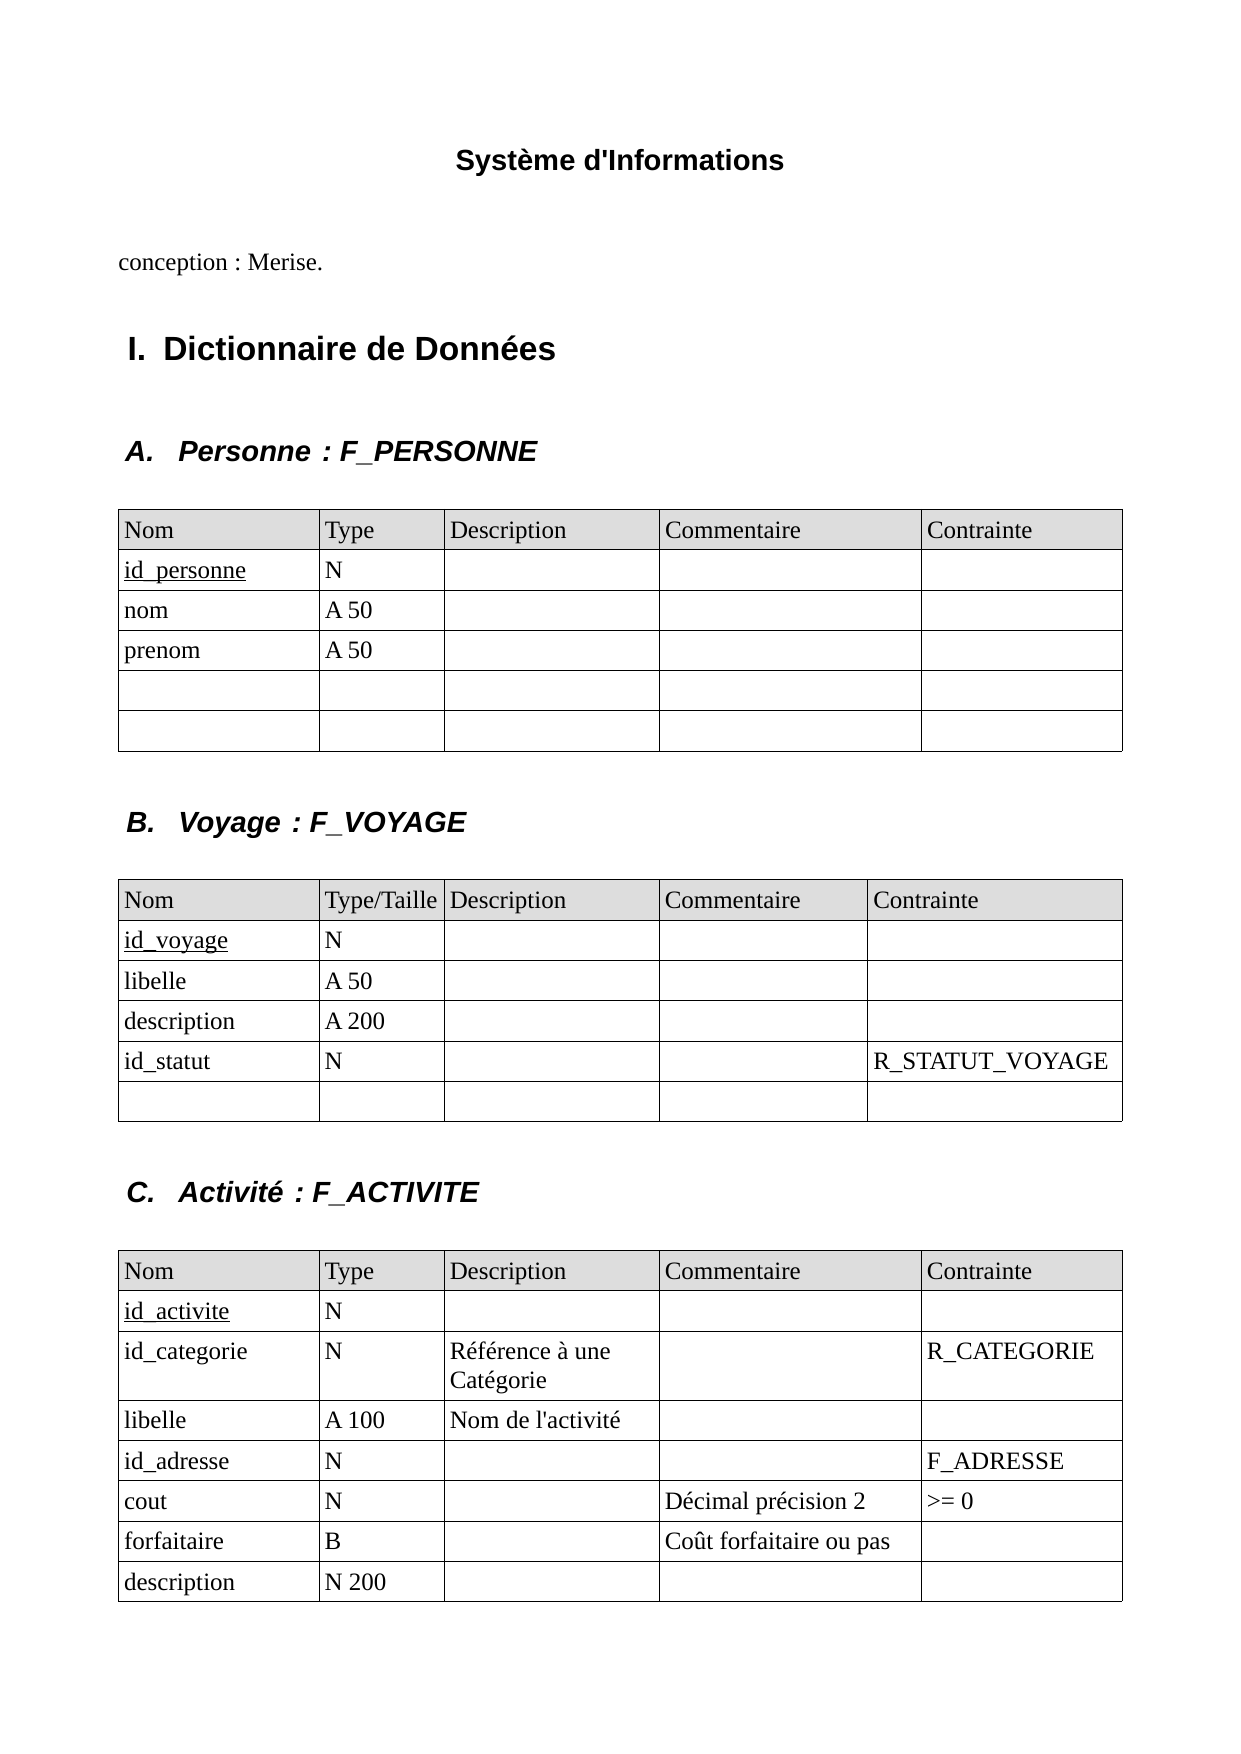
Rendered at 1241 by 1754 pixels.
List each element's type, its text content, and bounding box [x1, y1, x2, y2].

table_cell libelle [119, 1401, 319, 1440]
table_cell [922, 711, 1122, 751]
table_cell [660, 1291, 921, 1331]
table_header Type [320, 510, 444, 549]
table_cell Coût forfaitaire ou pas [660, 1522, 921, 1561]
table_header Description [445, 510, 659, 549]
table_cell [445, 591, 659, 630]
table_header Description [445, 880, 659, 920]
table_header Description [445, 1251, 659, 1290]
table_cell [445, 550, 659, 589]
table_cell N [320, 1042, 444, 1081]
table_cell N [320, 550, 444, 589]
table_cell N [320, 1291, 444, 1331]
table_cell [660, 1562, 921, 1601]
table_cell [660, 1332, 921, 1399]
table_cell [445, 711, 659, 751]
table_cell >= 0 [922, 1481, 1122, 1521]
table_cell description [119, 1001, 319, 1041]
table_cell [320, 671, 444, 710]
subtitle Personne : F_PERSONNE [118, 434, 1122, 468]
table_cell [660, 1042, 867, 1081]
table_cell [922, 671, 1122, 710]
table_cell [445, 631, 659, 670]
table_header Type/Taille [320, 880, 444, 920]
table_cell N [320, 921, 444, 960]
table_cell [119, 711, 319, 751]
table_cell N 200 [320, 1562, 444, 1601]
table_cell A 50 [320, 591, 444, 630]
table_cell F_ADRESSE [922, 1441, 1122, 1480]
table_cell [445, 961, 659, 1000]
table_cell R_CATEGORIE [922, 1332, 1122, 1399]
table_cell Nom de l'activité [445, 1401, 659, 1440]
table_cell [660, 550, 921, 589]
table_cell cout [119, 1481, 319, 1521]
table_cell [660, 711, 921, 751]
table_cell [868, 921, 1122, 960]
table_cell prenom [119, 631, 319, 670]
text conception : Merise. [118, 247, 1122, 275]
table_header Nom [119, 1251, 319, 1290]
table_cell [660, 671, 921, 710]
table_cell [922, 1562, 1122, 1601]
table_cell [922, 631, 1122, 670]
table_cell [922, 1401, 1122, 1440]
table_cell R_STATUT_VOYAGE [868, 1042, 1122, 1081]
subtitle Voyage : F_VOYAGE [118, 804, 1122, 838]
table_cell [660, 591, 921, 630]
table_header Commentaire [660, 880, 867, 920]
table_cell [922, 591, 1122, 630]
table_cell N [320, 1441, 444, 1480]
table_cell [868, 1001, 1122, 1041]
table_cell id_personne [119, 550, 319, 589]
table_cell [445, 1441, 659, 1480]
table_cell [445, 1001, 659, 1041]
table_cell libelle [119, 961, 319, 1000]
table_cell Référence à une Catégorie [445, 1332, 659, 1399]
table_cell [119, 1082, 319, 1121]
table_cell [445, 1082, 659, 1121]
table_cell [660, 631, 921, 670]
table_cell id_categorie [119, 1332, 319, 1399]
table_header Contrainte [868, 880, 1122, 920]
table_cell id_adresse [119, 1441, 319, 1480]
table_cell [660, 1082, 867, 1121]
table_cell id_voyage [119, 921, 319, 960]
table_cell forfaitaire [119, 1522, 319, 1561]
table_cell description [119, 1562, 319, 1601]
table_cell A 200 [320, 1001, 444, 1041]
table_cell [922, 1291, 1122, 1331]
table_cell [445, 1042, 659, 1081]
table_cell [445, 921, 659, 960]
table_cell [868, 961, 1122, 1000]
table_header Commentaire [660, 1251, 921, 1290]
table_cell [445, 671, 659, 710]
table_cell A 50 [320, 961, 444, 1000]
table_cell N [320, 1332, 444, 1399]
table_cell [445, 1481, 659, 1521]
table_cell [660, 1001, 867, 1041]
subtitle Dictionnaire de Données [118, 329, 1122, 368]
table_cell [320, 1082, 444, 1121]
table_header Type [320, 1251, 444, 1290]
table_header Contrainte [922, 1251, 1122, 1290]
table_cell [445, 1291, 659, 1331]
table_cell [868, 1082, 1122, 1121]
table_cell [660, 961, 867, 1000]
table_cell nom [119, 591, 319, 630]
table_header Nom [119, 510, 319, 549]
table_header Commentaire [660, 510, 921, 549]
table_cell [922, 550, 1122, 589]
table_cell N [320, 1481, 444, 1521]
table_header Nom [119, 880, 319, 920]
table_cell [119, 671, 319, 710]
table_cell Décimal précision 2 [660, 1481, 921, 1521]
table_cell id_statut [119, 1042, 319, 1081]
table_cell A 100 [320, 1401, 444, 1440]
table_cell [445, 1522, 659, 1561]
table_cell [660, 1401, 921, 1440]
table_header Contrainte [922, 510, 1122, 549]
subtitle Système d'Informations [118, 143, 1122, 177]
table_cell A 50 [320, 631, 444, 670]
table_cell [660, 921, 867, 960]
table_cell [320, 711, 444, 751]
table_cell [445, 1562, 659, 1601]
table_cell id_activite [119, 1291, 319, 1331]
table_cell [660, 1441, 921, 1480]
subtitle Activité : F_ACTIVITE [118, 1175, 1122, 1209]
table_cell [922, 1522, 1122, 1561]
table_cell B [320, 1522, 444, 1561]
